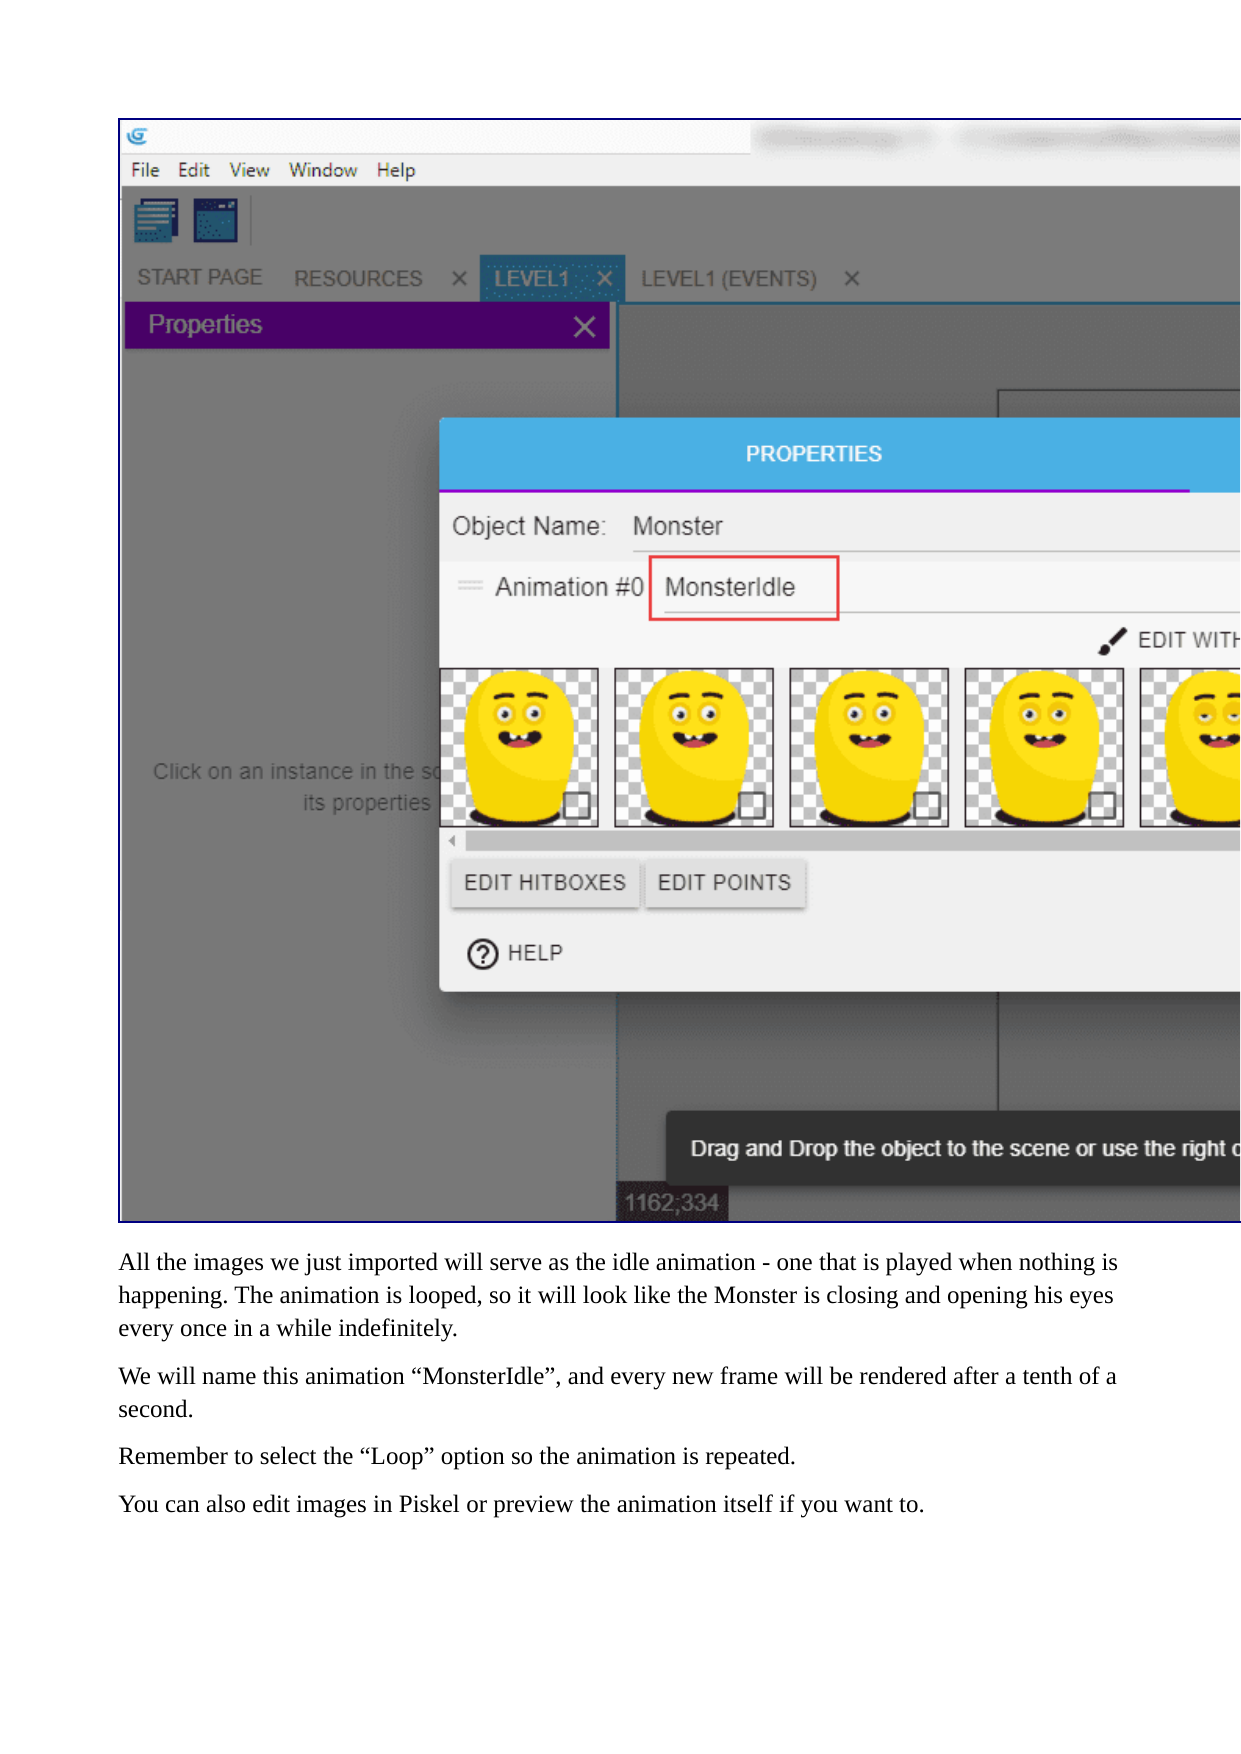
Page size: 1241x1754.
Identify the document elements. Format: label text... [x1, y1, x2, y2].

text All the images we just imported will serve as the idle animation - one that is played when nothing is happening. The animation is looped, so it will look like the Monster is closing and opening his eyes every once in a while indefinitely. [118, 1247, 1122, 1342]
text We will name this animation “MonsterIdle”, and every new frame will be rendered after a tenth of a second. [118, 1361, 1122, 1422]
text Remember to select the “Loop” option so the animation is repeated. [118, 1441, 1122, 1470]
text You can also edit images in Piskel or preview the animation itself if you want to. [118, 1489, 1122, 1518]
picture [120, 120, 1241, 1221]
